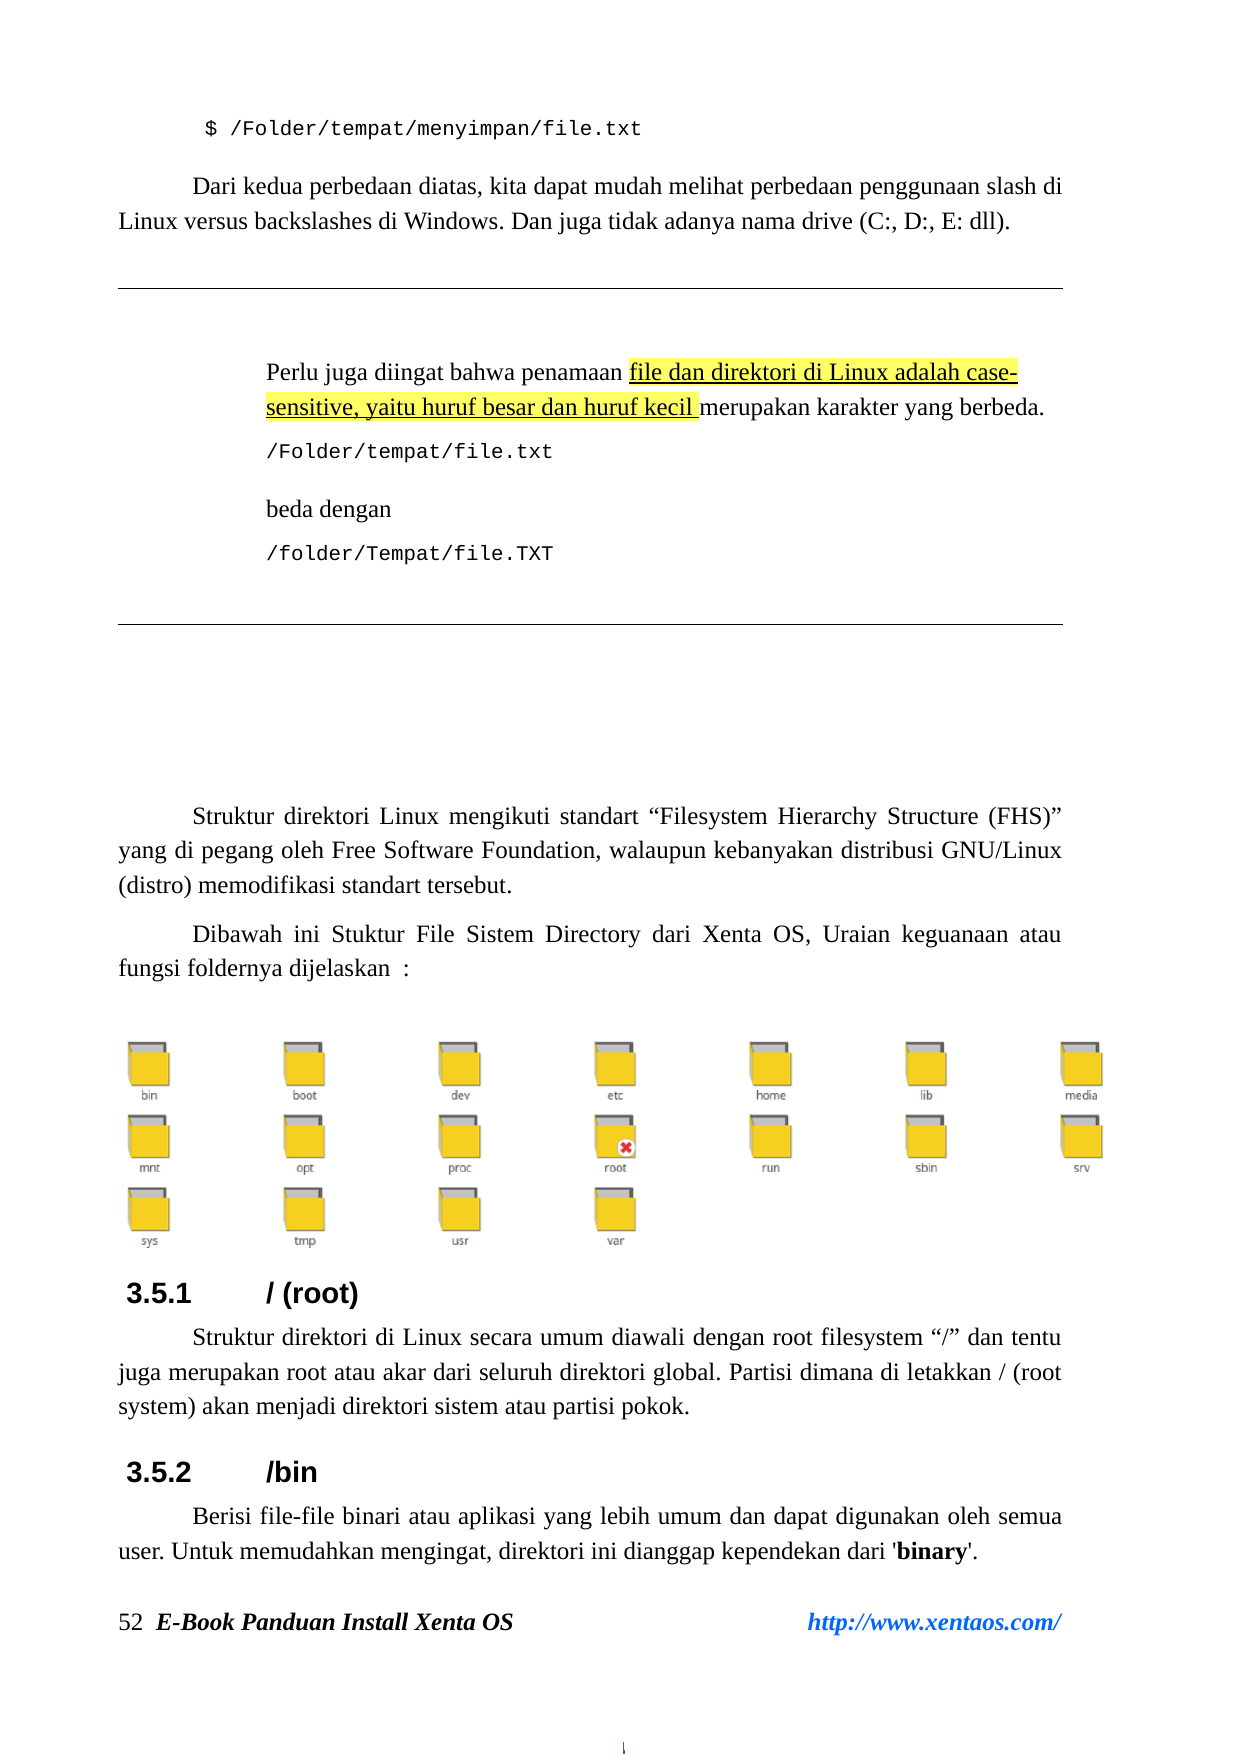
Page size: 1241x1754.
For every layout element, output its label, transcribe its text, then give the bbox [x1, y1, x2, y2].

text Berisi file-file binari atau aplikasi yang lebih umum dan dapat digunakan oleh semua user. Untuk memudahkan mengingat, direktori ini dianggap kependekan dari 'binary'. [118, 1501, 1063, 1564]
subtitle /bin [118, 1455, 1063, 1489]
subtitle / (root) [118, 1066, 1063, 1310]
text Struktur direktori di Linux secara umum diawali dengan root filesystem “/” dan tentu juga merupakan root atau akar dari seluruh direktori global. Partisi dimana di letakkan / (root system) akan menjadi direktori sistem atau partisi pokok. [118, 1322, 1063, 1420]
text Struktur direktori Linux mengikuti standart “Filesystem Hierarchy Structure (FHS)” yang di pegang oleh Free Software Foundation, walaupun kebanyakan distribusi GNU/Linux (distro) memodifikasi standart tersebut. [118, 801, 1063, 899]
text Perlu juga diingat bahwa penamaan file dan direktori di Linux adalah case-sensitive, yaitu huruf besar dan huruf kecil merupakan karakter yang berbeda. [266, 357, 1063, 421]
text /folder/Tempat/file.TXT [266, 543, 1063, 567]
text /Folder/tempat/file.txt [266, 441, 1063, 464]
text $ /Folder/tempat/menyimpan/file.txt [192, 118, 1063, 142]
picture [121, 1035, 1117, 1277]
text beda dengan [266, 494, 1063, 523]
text Dari kedua perbedaan diatas, kita dapat mudah melihat perbedaan penggunaan slash di Linux versus backslashes di Windows. Dan juga tidak adanya nama drive (C:, D:, E: dll). [118, 171, 1063, 234]
text Dibawah ini Stuktur File Sistem Directory dari Xenta OS, Uraian keguanaan atau fungsi foldernya dijelaskan : [118, 919, 1063, 982]
